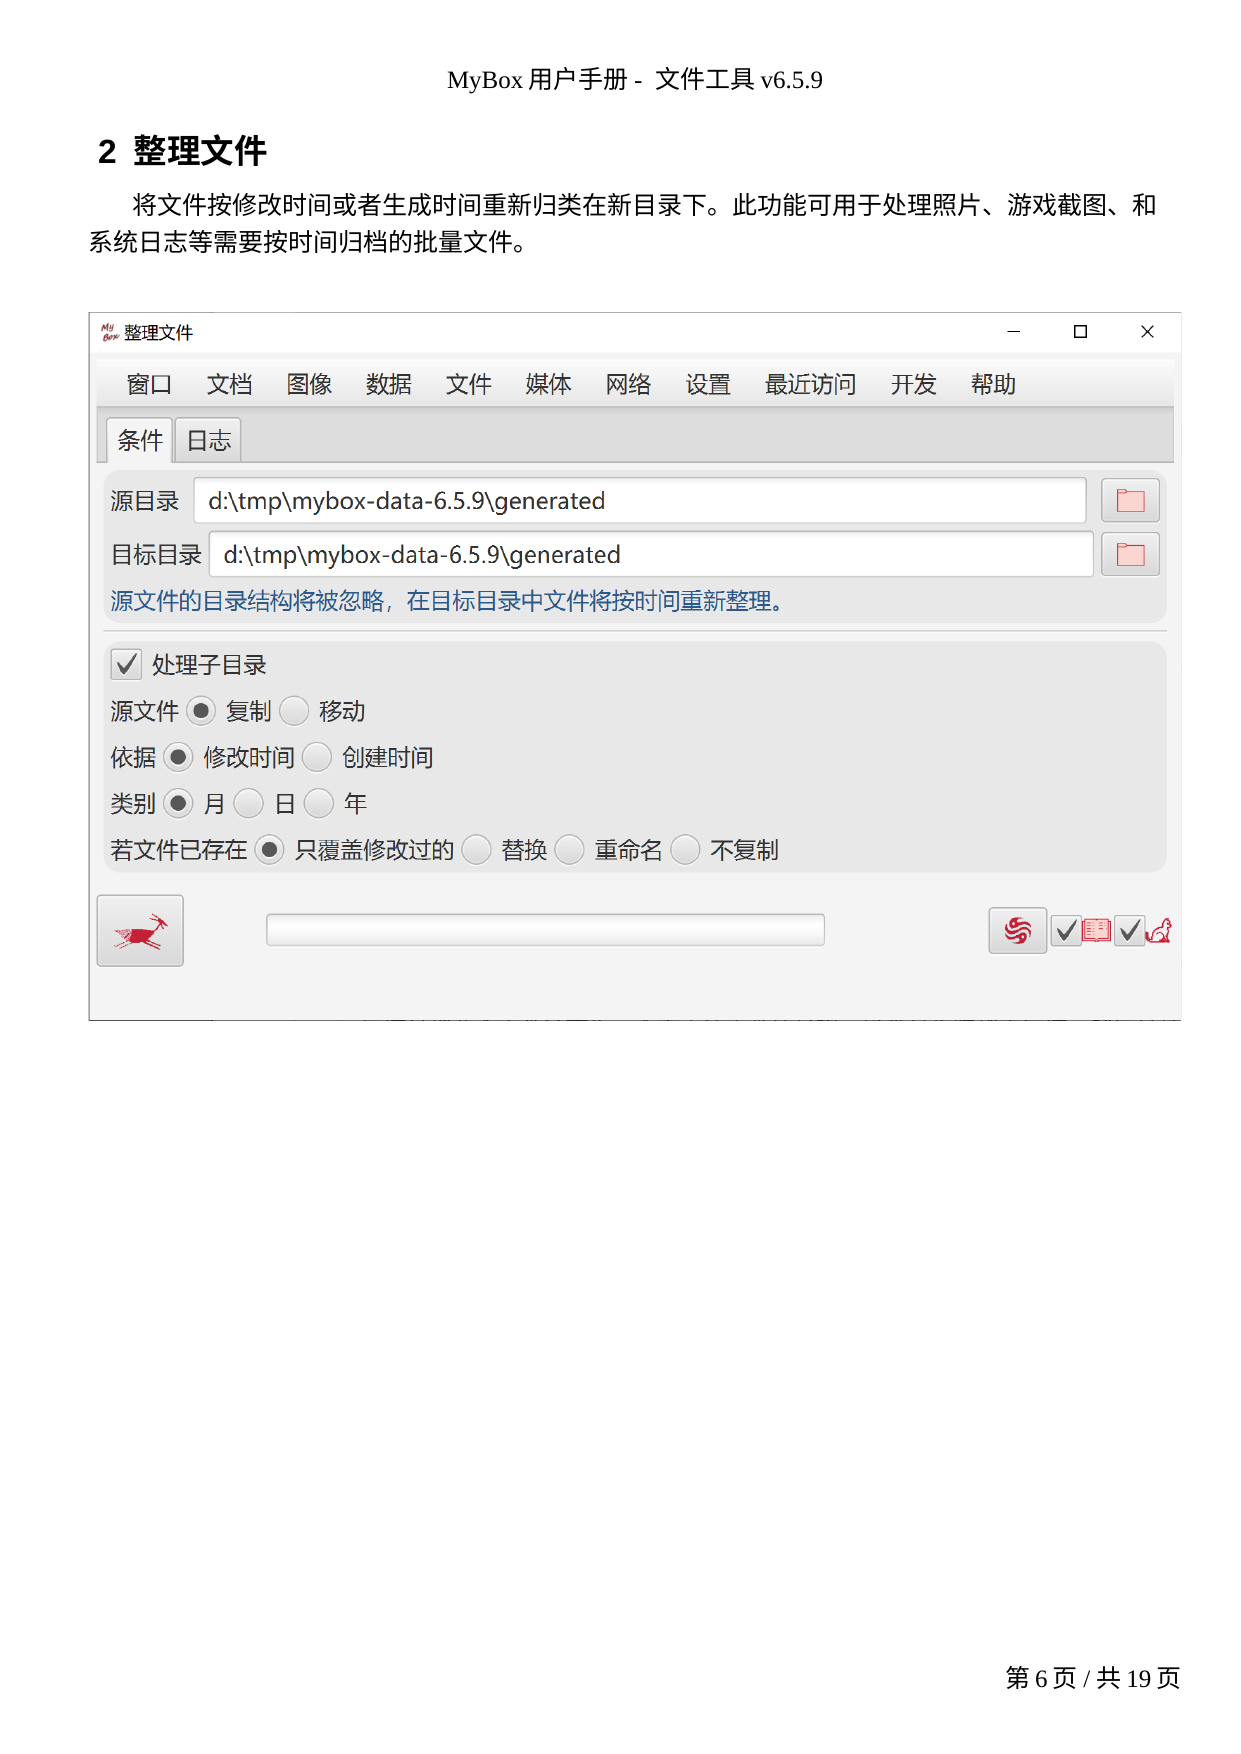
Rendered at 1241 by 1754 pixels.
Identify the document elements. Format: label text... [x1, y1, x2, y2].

picture [88, 312, 1182, 1021]
text 将文件按修改时间或者生成时间重新归类在新目录下。此功能可用于处理照片、游戏截图、和系统日志等需要按时间归档的批量文件。 [88, 186, 1181, 258]
subtitle 整理文件 [88, 125, 1181, 173]
